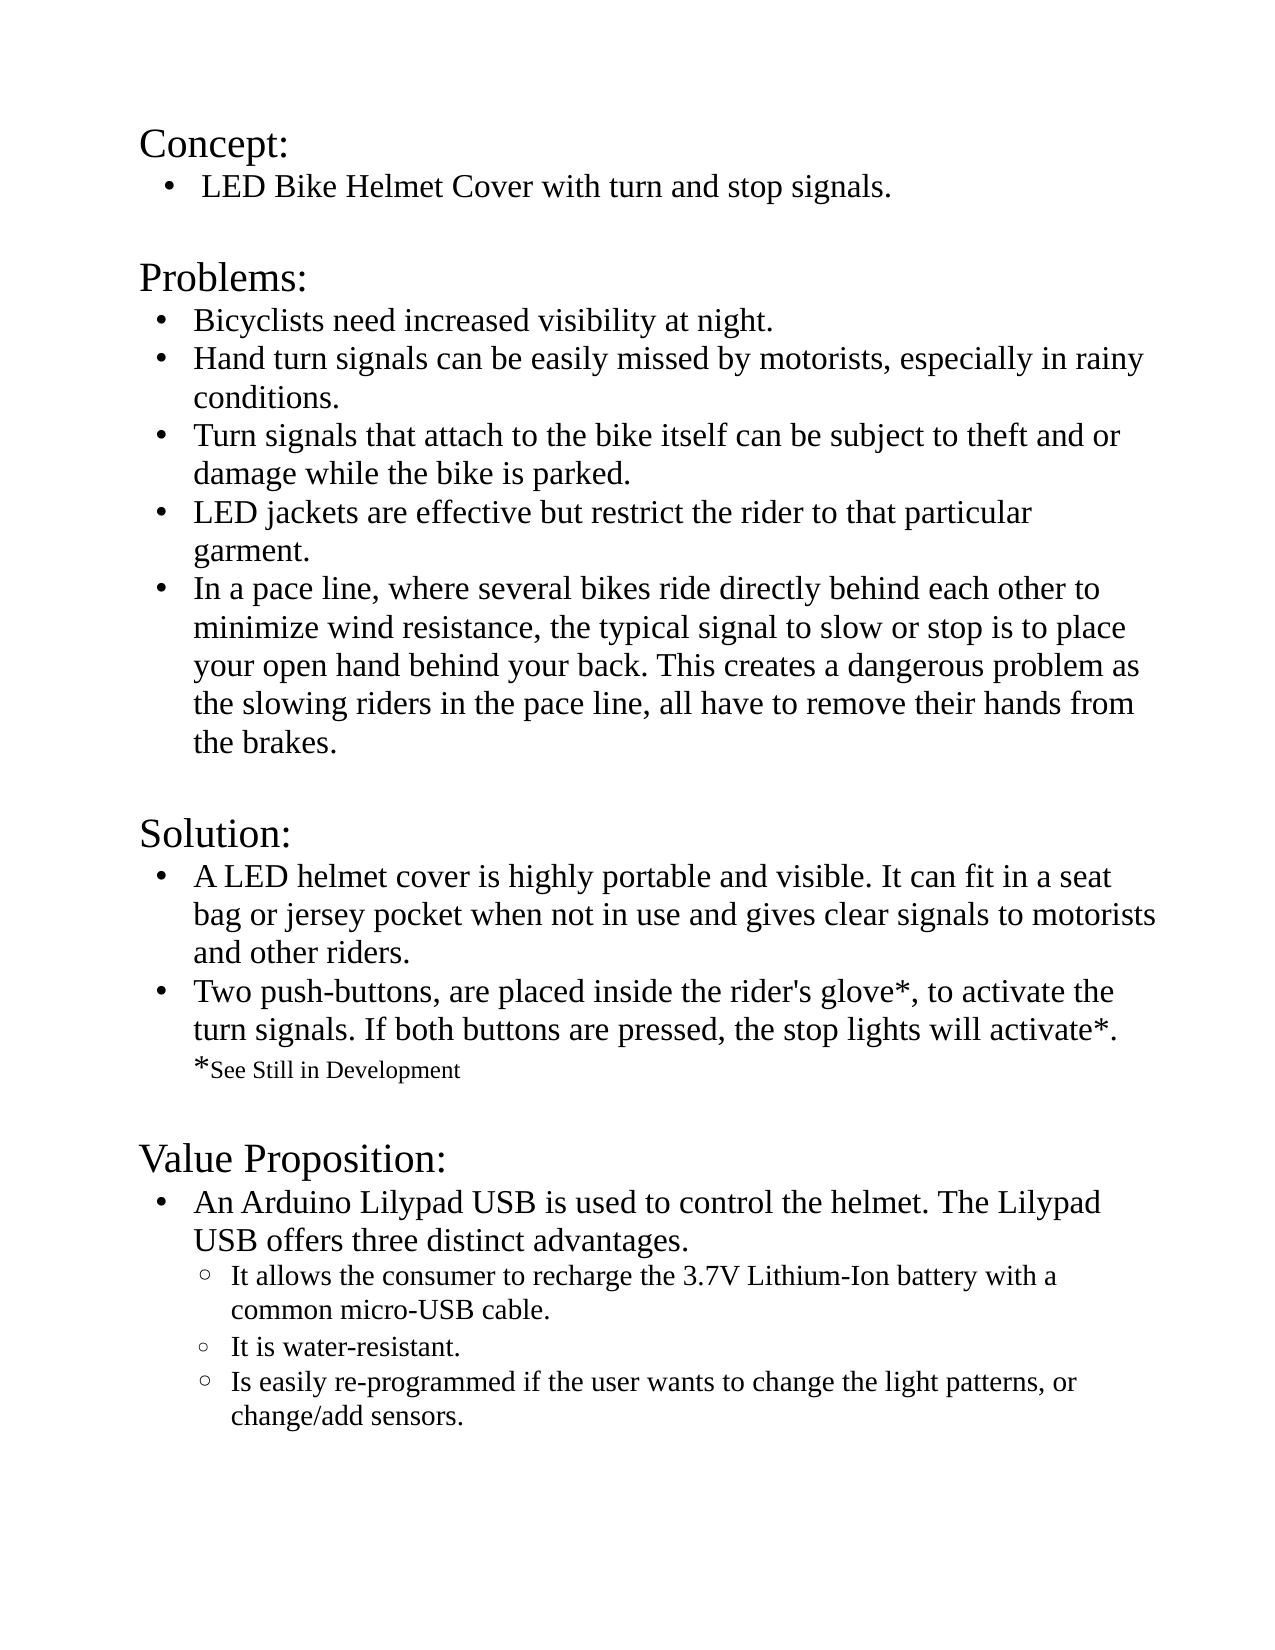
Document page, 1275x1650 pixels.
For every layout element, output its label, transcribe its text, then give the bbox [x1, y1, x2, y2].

list An Arduino Lilypad USB is used to control the helmet. The Lilypad USB offers three distinct advantages. [156, 1182, 1157, 1258]
text Value Proposition: [118, 1134, 1157, 1182]
list In a pace line, where several bikes ride directly behind each other to minimize wind resistance, the typical signal to slow or stop is to place your open hand behind your back. This creates a dangerous problem as the slowing riders in the pace line, all have to remove their hands from the brakes. [156, 568, 1157, 760]
text Solution: [118, 808, 1157, 856]
list A LED helmet cover is highly portable and visible. It can fit in a seat bag or jersey pocket when not in use and gives clear signals to motorists and other riders. [156, 856, 1157, 971]
text Concept: [118, 118, 1157, 166]
list It is water-resistant. [193, 1326, 1157, 1364]
list Is easily re-programmed if the user wants to change the light patterns, or change/add sensors. [193, 1364, 1157, 1431]
text Problems: [118, 252, 1157, 300]
list Bicyclists need increased visibility at night. [156, 300, 1157, 338]
list LED jackets are effective but restrict the rider to that particular garment. [156, 492, 1157, 568]
list LED Bike Helmet Cover with turn and stop signals. [163, 166, 1157, 204]
list Hand turn signals can be easily missed by motorists, especially in rainy conditions. [156, 338, 1157, 415]
list Turn signals that attach to the bike itself can be subject to theft and or damage while the bike is parked. [156, 415, 1157, 492]
list Two push-buttons, are placed inside the rider's glove*, to activate the turn signals. If both buttons are pressed, the stop lights will activate*. [156, 971, 1157, 1048]
list *See Still in Development [156, 1048, 1157, 1086]
list It allows the consumer to recharge the 3.7V Lithium-Ion battery with a common micro-USB cable. [193, 1258, 1157, 1326]
